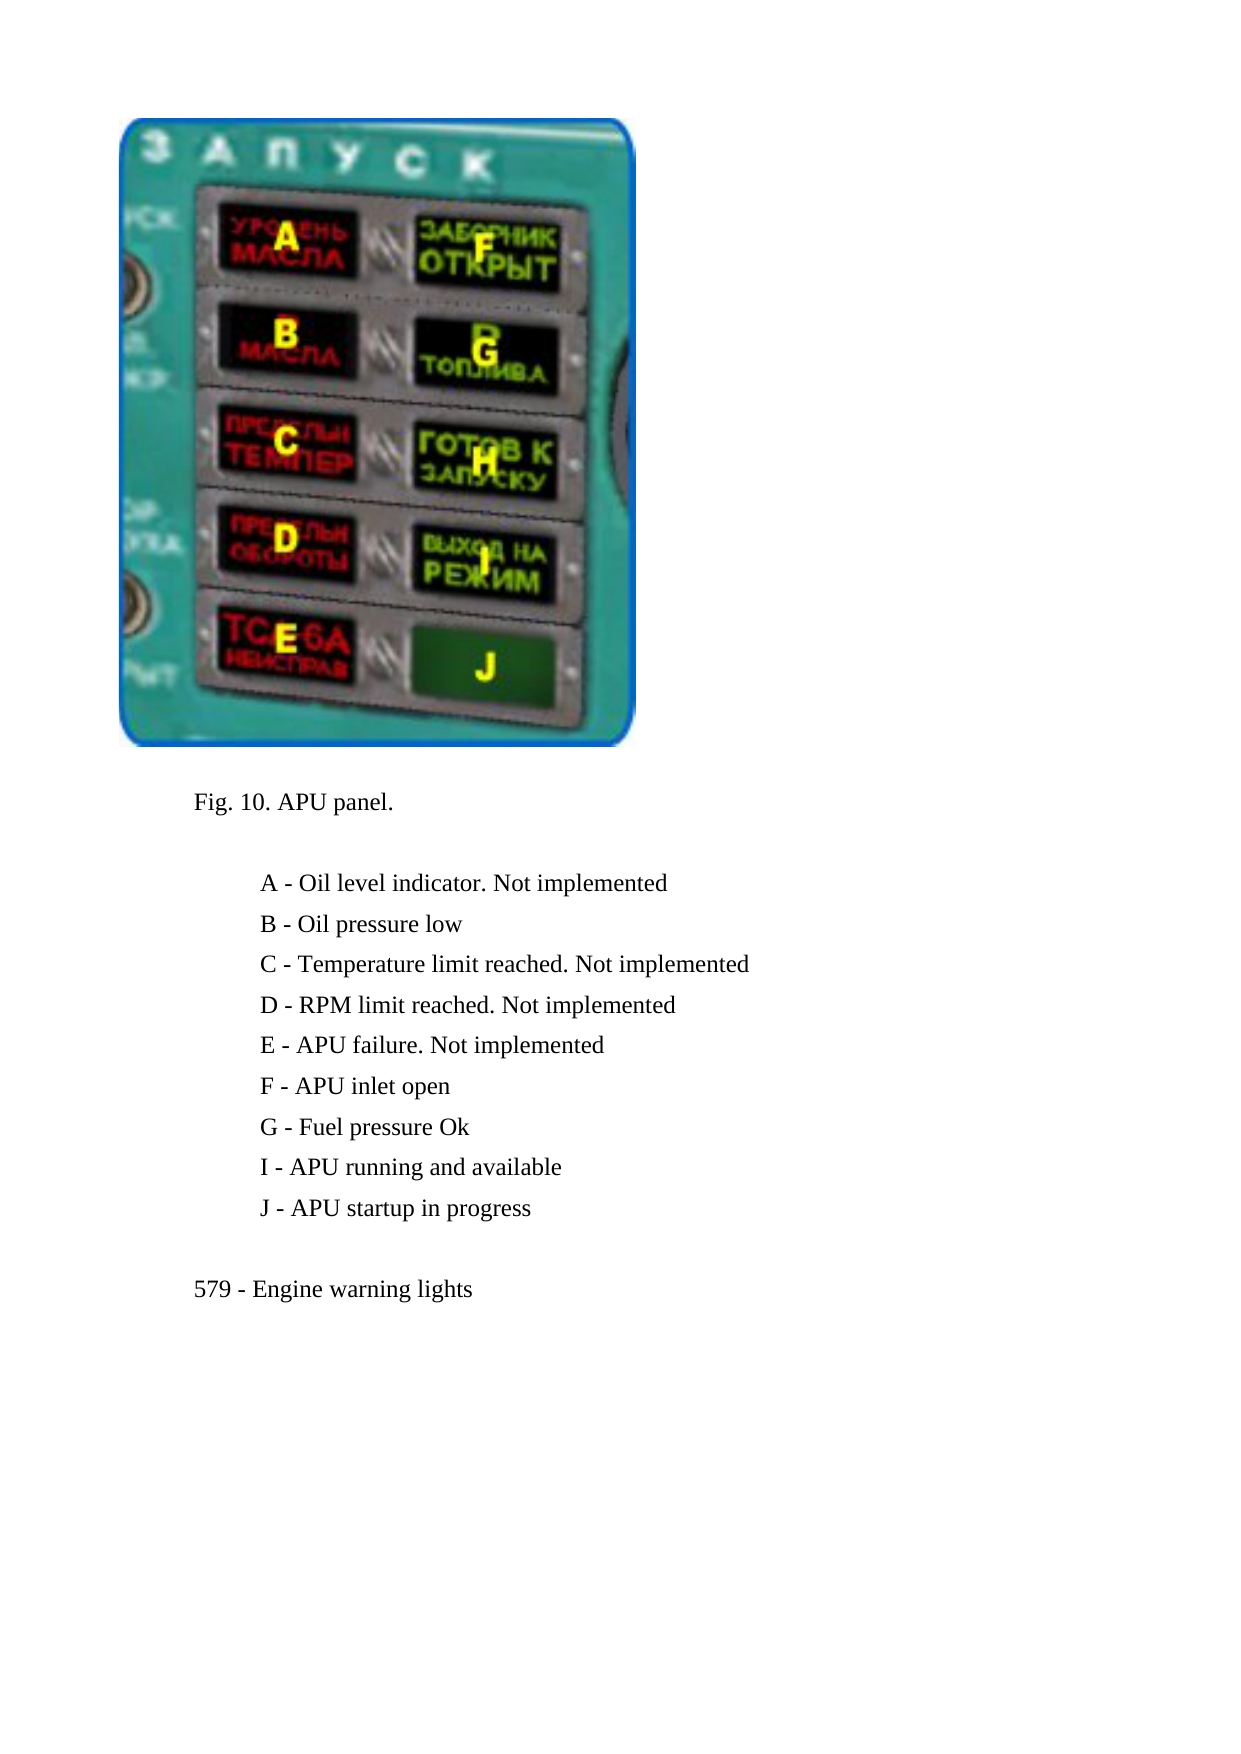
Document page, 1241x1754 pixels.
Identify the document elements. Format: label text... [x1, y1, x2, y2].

text I - APU running and available [119, 1152, 1122, 1181]
text G - Fuel pressure Ok [119, 1112, 1122, 1140]
text Fig. 10. APU panel. [119, 787, 1122, 816]
text F - APU inlet open [119, 1071, 1122, 1100]
picture [118, 118, 636, 747]
text J - APU startup in progress [119, 1193, 1122, 1221]
text 579 - Engine warning lights [119, 1274, 1122, 1302]
text C - Temperature limit reached. Not implemented [119, 949, 1122, 978]
text D - RPM limit reached. Not implemented [119, 990, 1122, 1019]
text A - Oil level indicator. Not implemented [119, 868, 1122, 897]
text B - Oil pressure low [119, 909, 1122, 938]
text E - APU failure. Not implemented [119, 1031, 1122, 1059]
